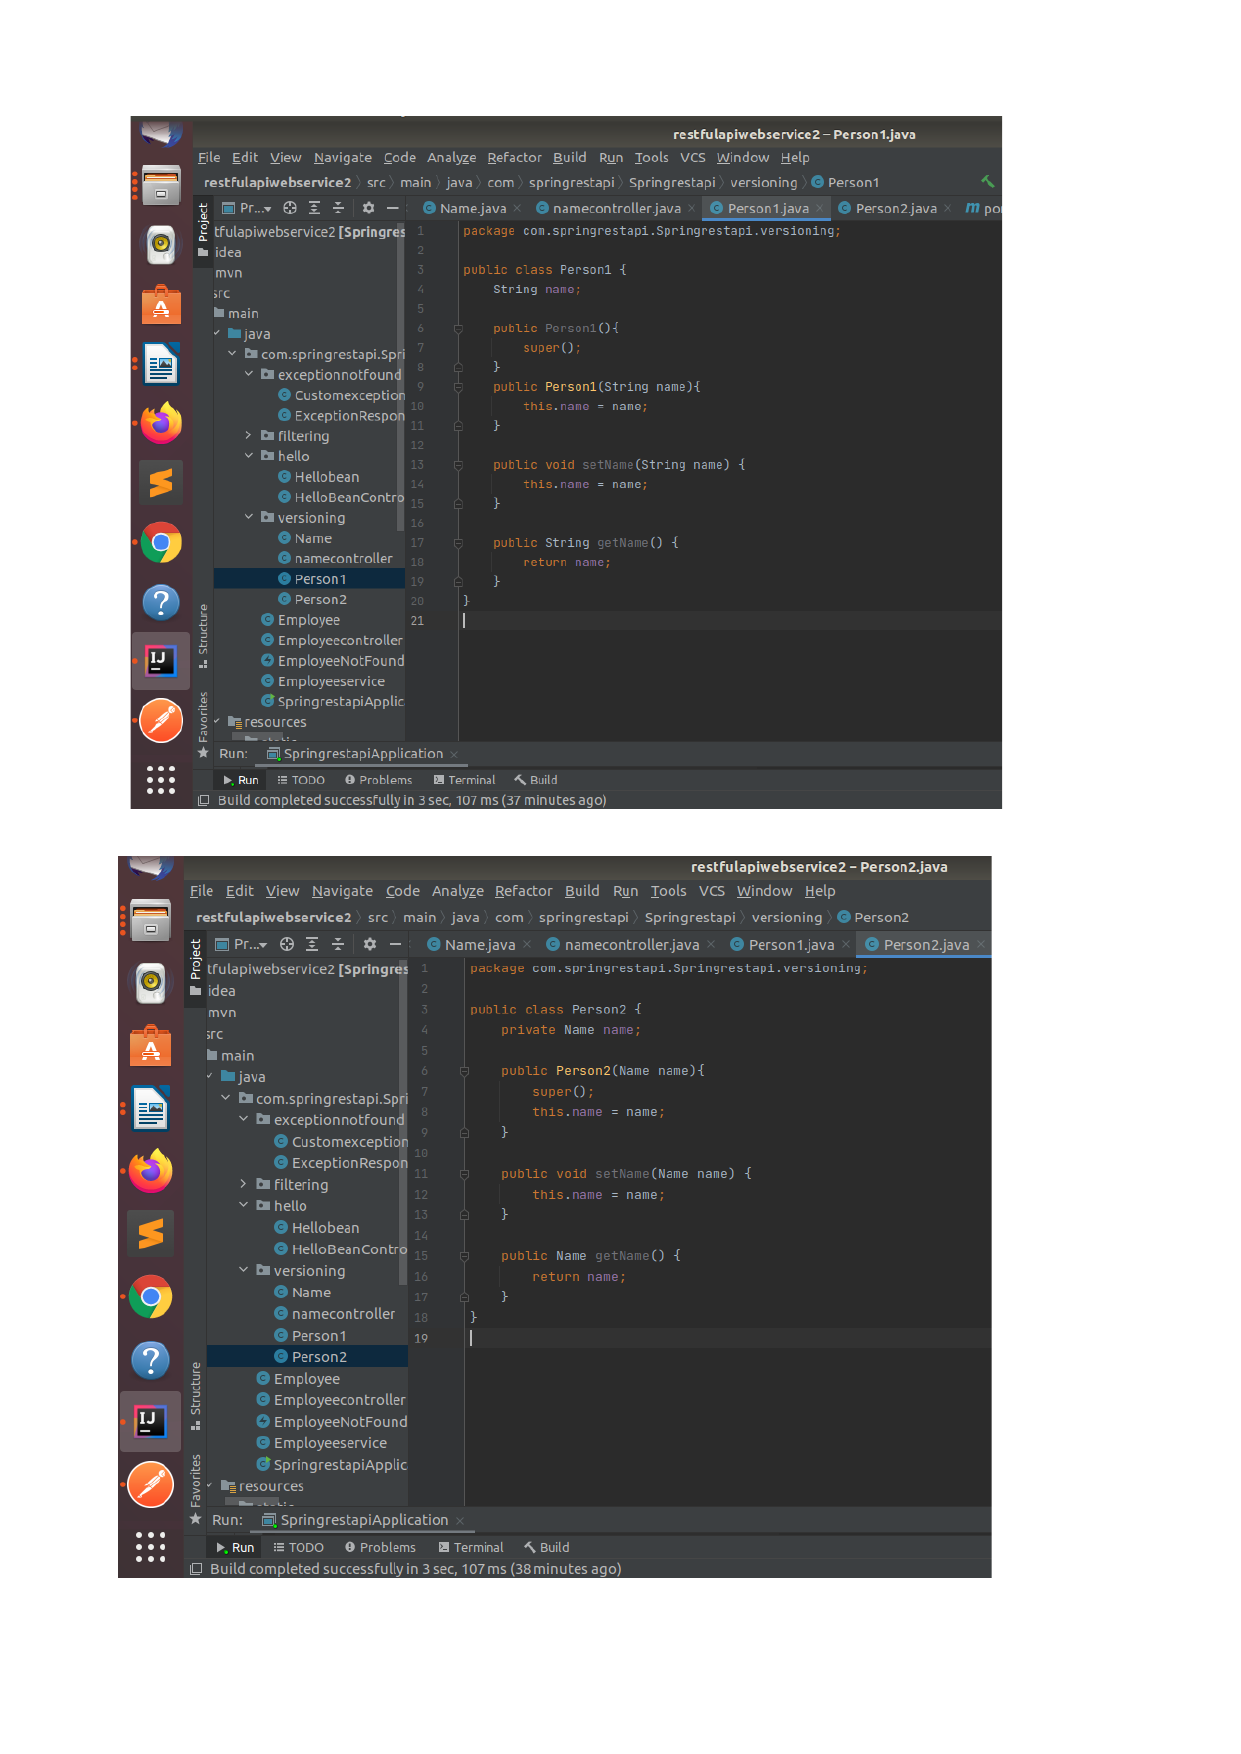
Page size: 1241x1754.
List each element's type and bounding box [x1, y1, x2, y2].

picture [130, 116, 1003, 809]
picture [118, 856, 992, 1578]
